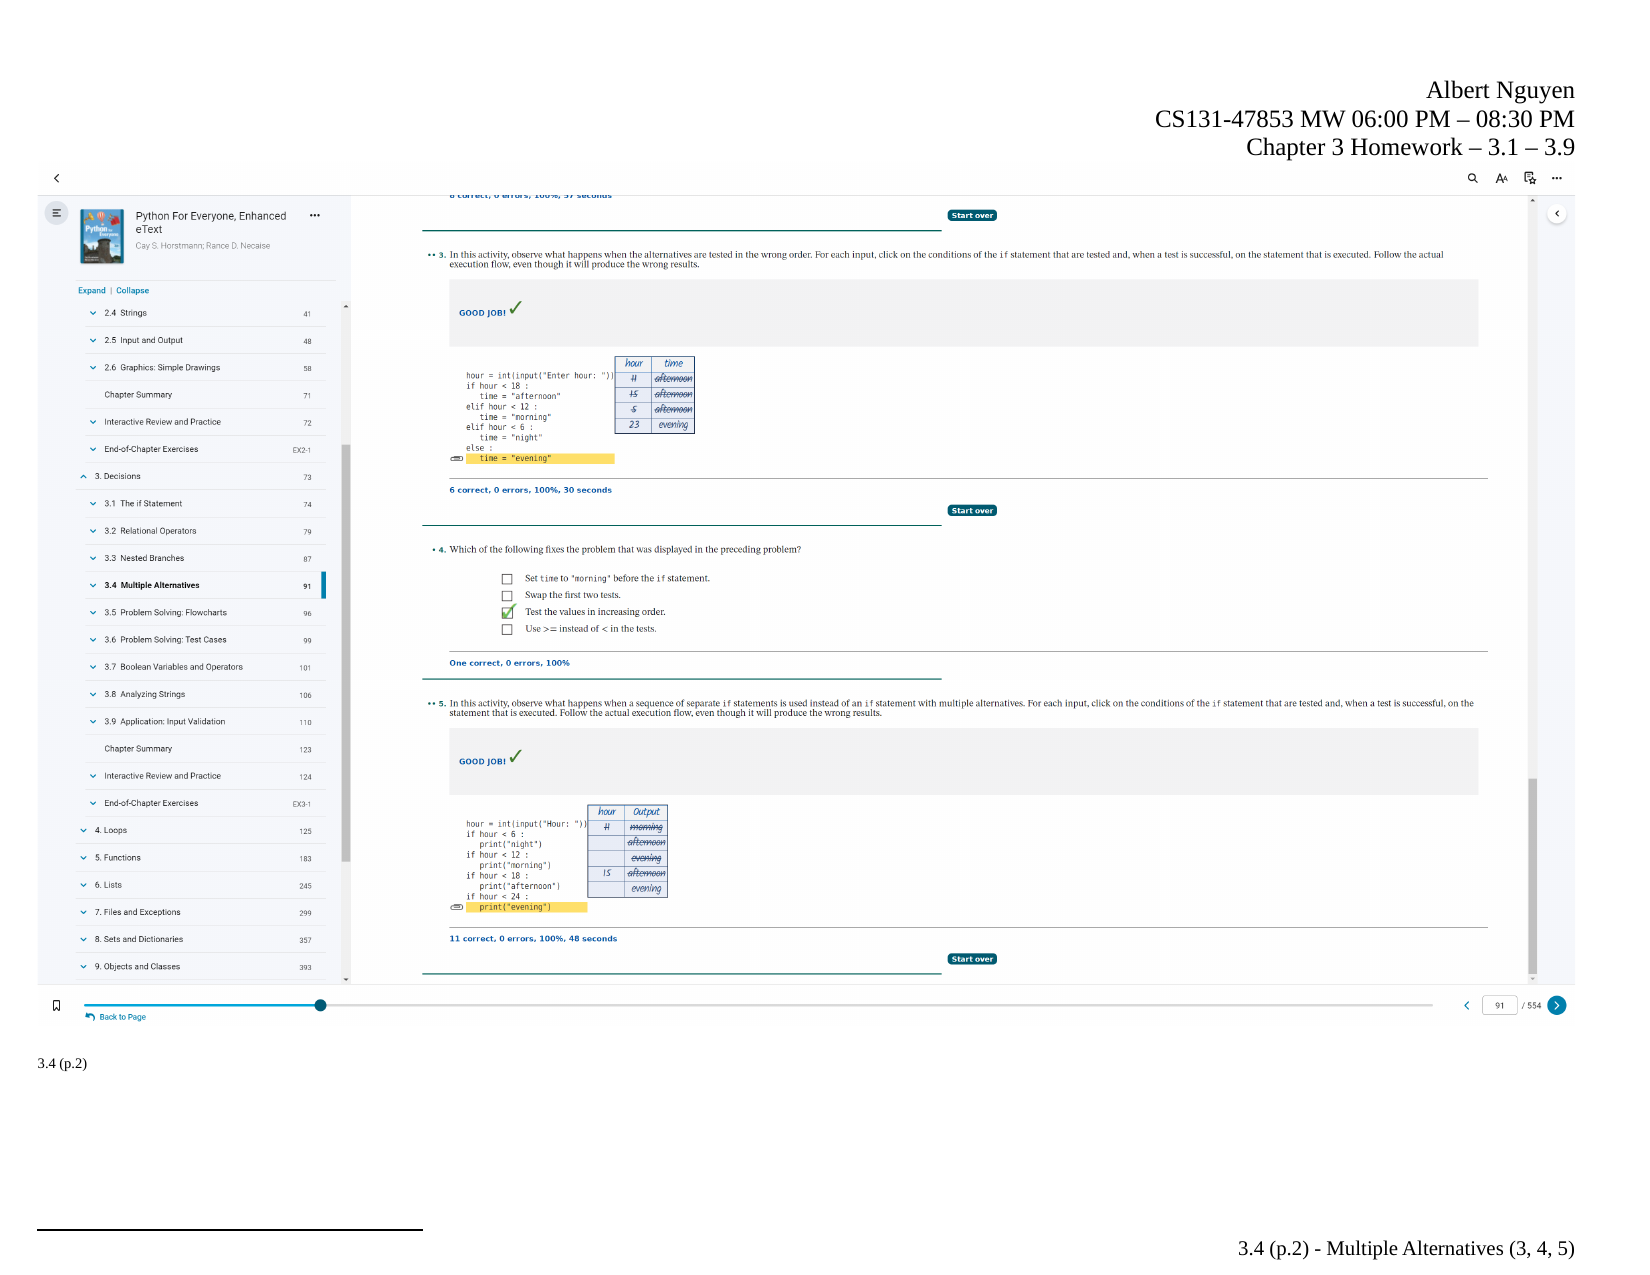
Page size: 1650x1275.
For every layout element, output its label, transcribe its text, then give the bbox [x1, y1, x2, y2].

text - Multiple Alternatives (3, 4, 5) [37, 1236, 1575, 1260]
picture [37, 161, 1575, 1026]
